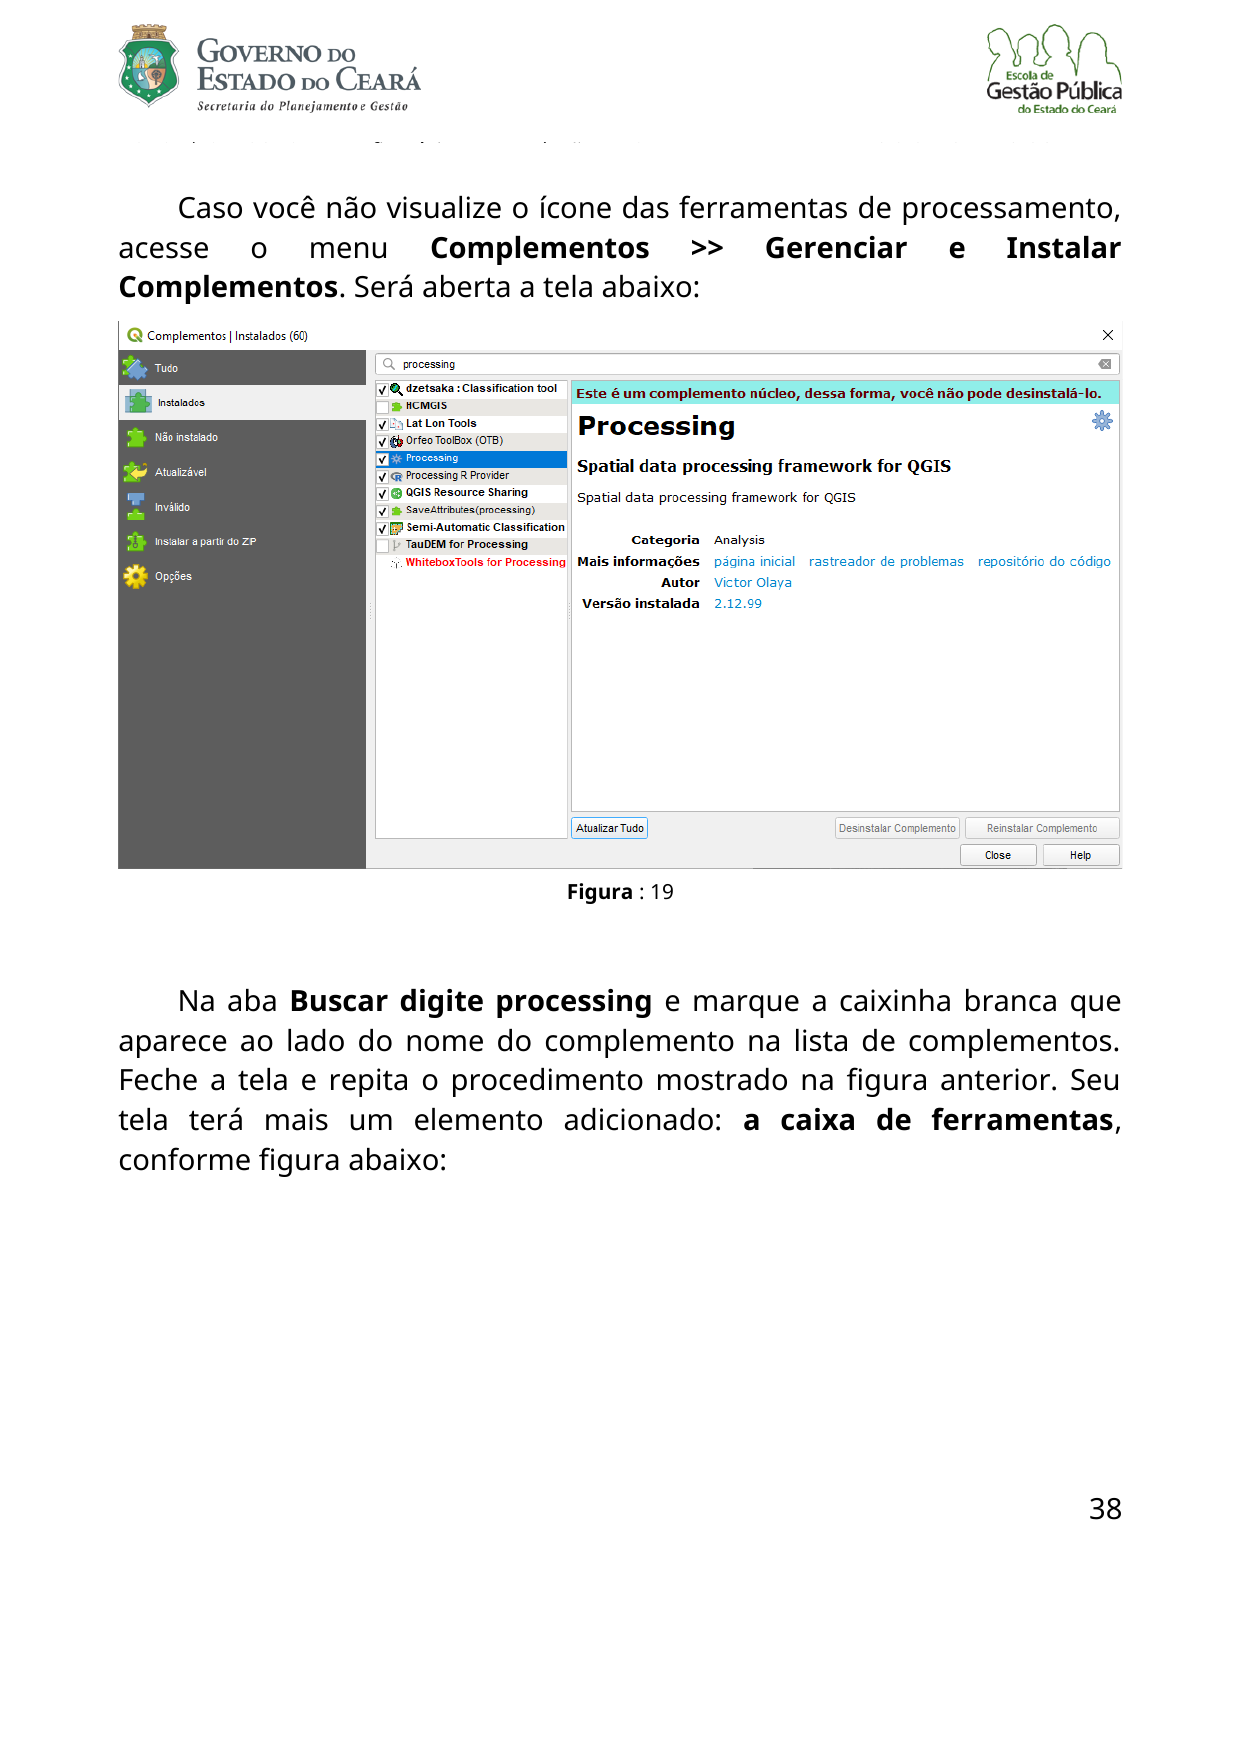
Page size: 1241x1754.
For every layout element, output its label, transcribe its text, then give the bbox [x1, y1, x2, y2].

text Figura : 19 [118, 869, 1122, 906]
text Na aba Buscar digite processing e marque a caixinha branca que aparece ao lado do nome do complemento na lista de complementos. Feche a tela e repita o procedimento mostrado na figura anterior. Seu tela terá mais um elemento adicionado: a caixa de ferramentas, conforme figura abaixo: [118, 980, 1122, 1179]
text Caso você não visualize o ícone das ferramentas de processamento, acesse o menu Complementos >> Gerenciar e Instalar Complementos. Será aberta a tela abaixo: [118, 187, 1122, 306]
picture [118, 24, 1122, 113]
picture [118, 321, 1123, 869]
